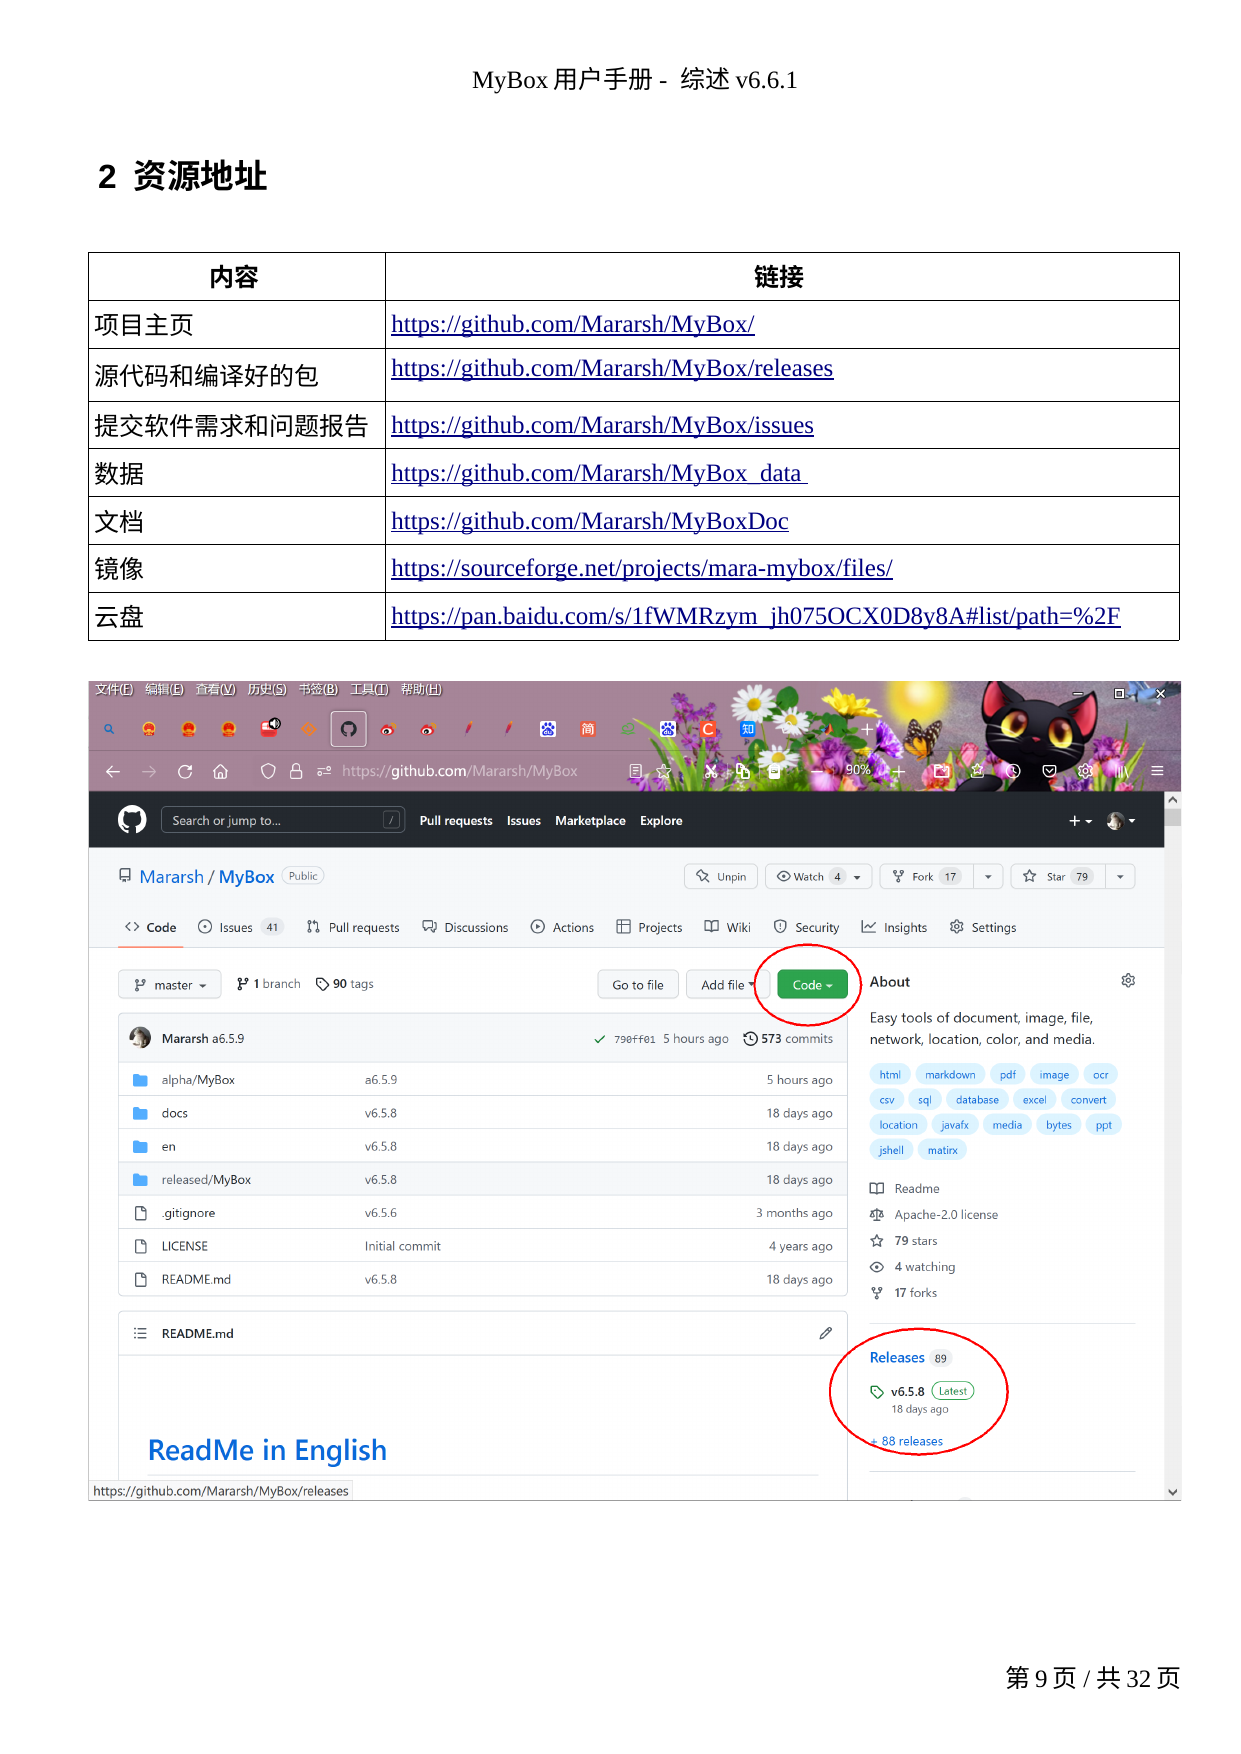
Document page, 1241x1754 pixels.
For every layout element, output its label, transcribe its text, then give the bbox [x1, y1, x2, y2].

table_cell 提交软件需求和问题报告 [89, 402, 385, 448]
table_cell 数据 [89, 449, 385, 496]
table_cell https://pan.baidu.com/s/1fWMRzym_jh075OCX0D8y8A#list/path=%2F [386, 593, 1179, 639]
table_cell https://github.com/Mararsh/MyBox_data [386, 449, 1179, 496]
table_cell 文档 [89, 497, 385, 544]
table_cell 云盘 [89, 593, 385, 639]
table_cell https://github.com/Mararsh/MyBox/ [386, 301, 1179, 348]
table_cell https://github.com/Mararsh/MyBox/releases [386, 349, 1179, 401]
table_cell 镜像 [89, 545, 385, 592]
table_cell https://github.com/Mararsh/MyBoxDoc [386, 497, 1179, 544]
subtitle 资源地址 [88, 150, 1181, 198]
table_cell 项目主页 [89, 301, 385, 348]
table_header 链接 [386, 253, 1179, 300]
picture [88, 681, 1182, 1501]
table_cell https://sourceforge.net/projects/mara-mybox/files/ [386, 545, 1179, 592]
table_cell https://github.com/Mararsh/MyBox/issues [386, 402, 1179, 448]
table_cell 源代码和编译好的包 [89, 349, 385, 401]
table_header 内容 [89, 253, 385, 300]
